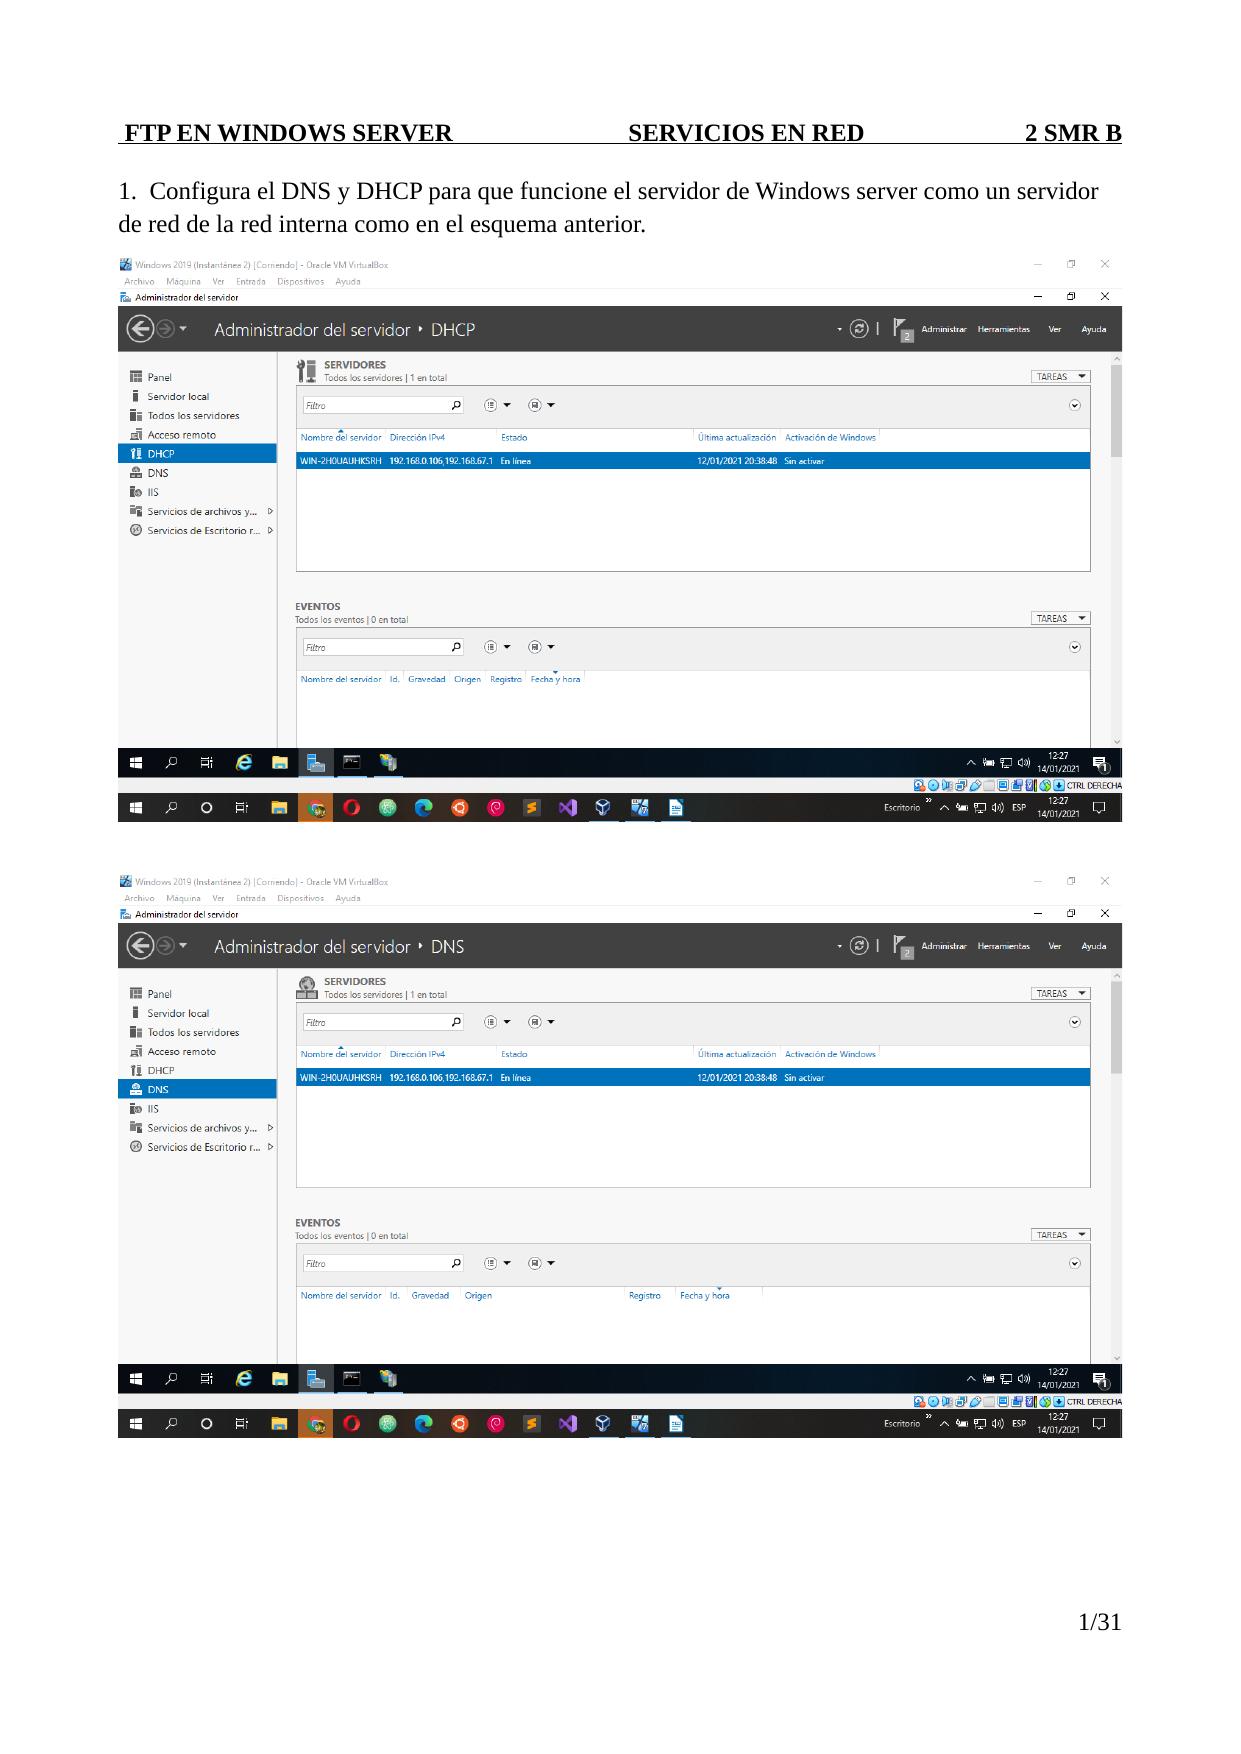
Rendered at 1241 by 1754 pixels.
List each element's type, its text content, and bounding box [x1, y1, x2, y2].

picture [118, 873, 1123, 1438]
picture [118, 257, 1123, 822]
text 1. Configura el DNS y DHCP para que funcione el servidor de Windows server como un servidor de red de la red interna como en el esquema anterior. [118, 176, 1122, 238]
